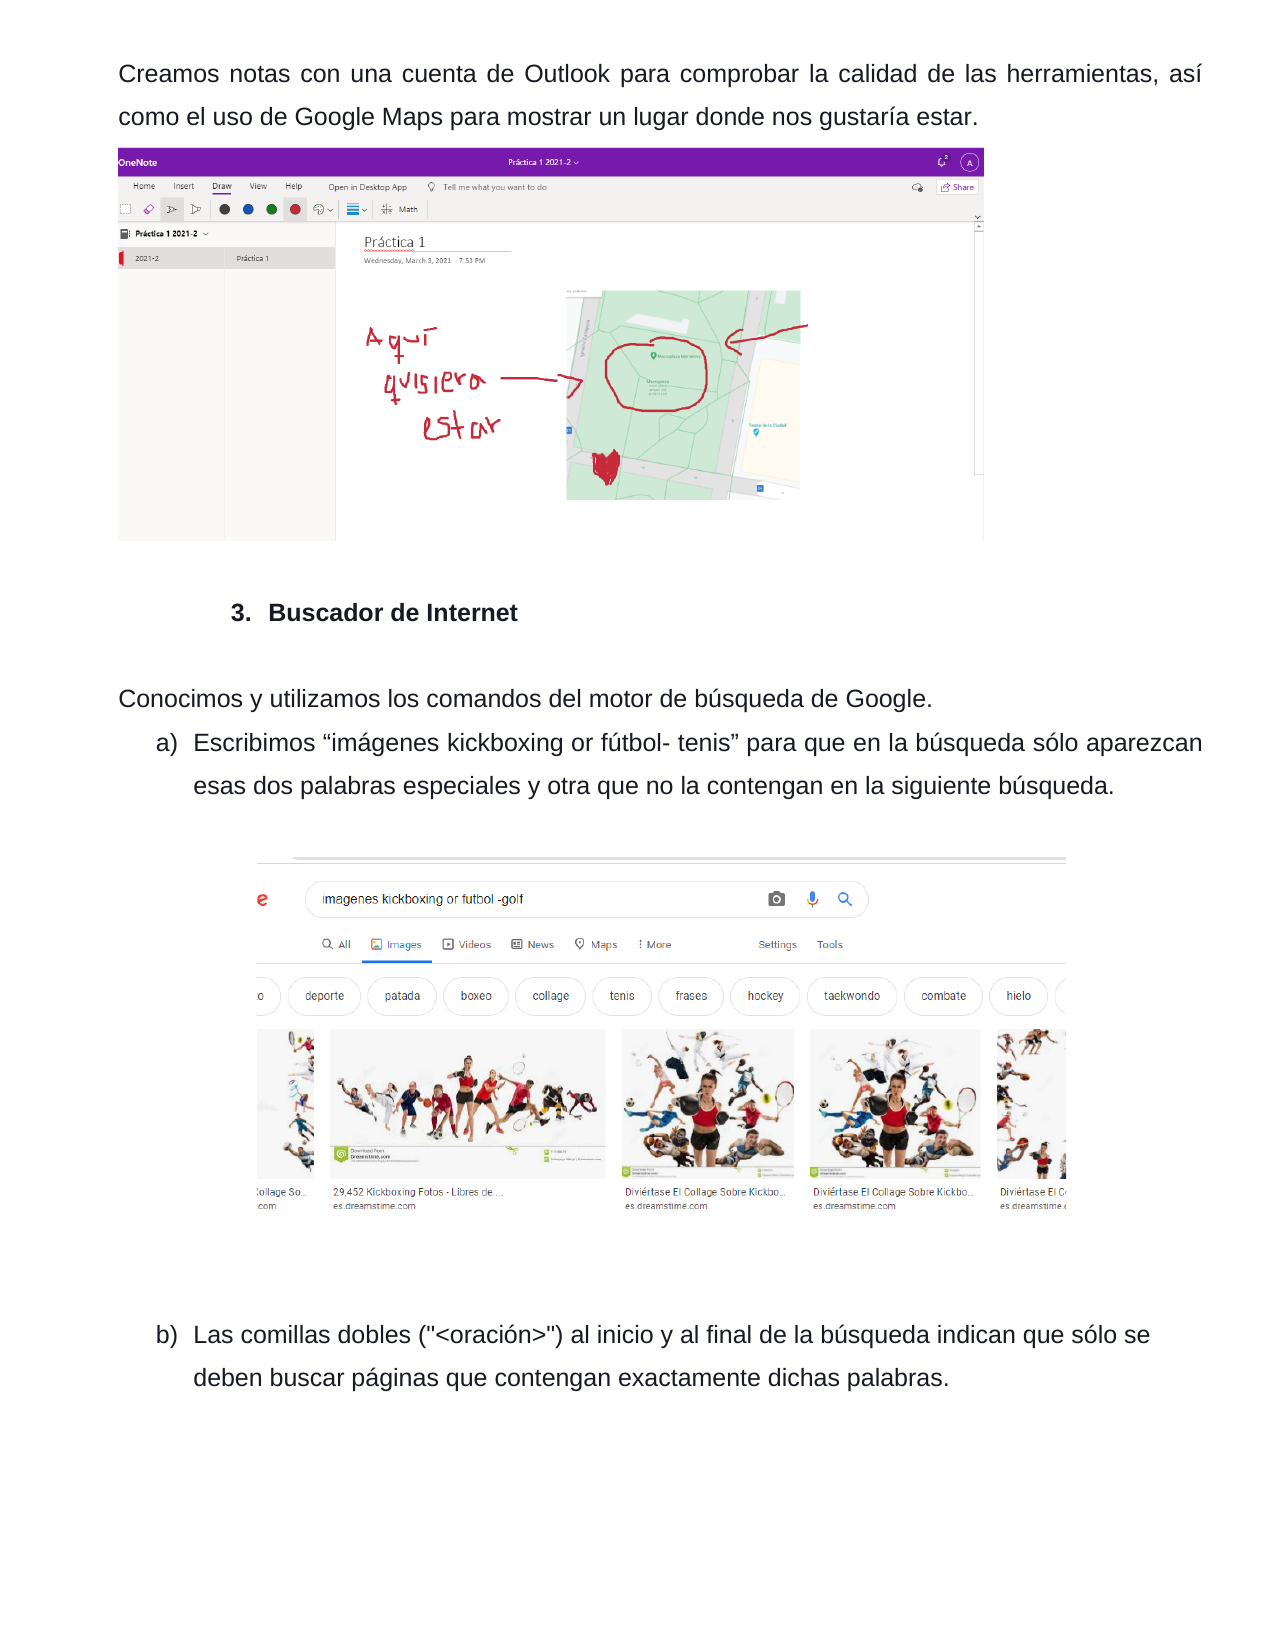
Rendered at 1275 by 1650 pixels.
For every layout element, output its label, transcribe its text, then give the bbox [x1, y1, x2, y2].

text Creamos notas con una cuenta de Outlook para comprobar la calidad de las herramientas, así como el uso de Google Maps para mostrar un lugar donde nos gustaría estar. [118, 59, 1205, 131]
list Las comillas dobles ("<oración>") al inicio y al final de la búsqueda indican que sólo se deben buscar páginas que contengan exactamente dichas palabras. [156, 1320, 1205, 1392]
list Escribimos “imágenes kickboxing or fútbol- tenis” para que en la búsqueda sólo aparezcan esas dos palabras especiales y otra que no la contengan en la siguiente búsqueda. [156, 728, 1205, 799]
list Buscador de Internet [231, 598, 1205, 627]
text Conocimos y utilizamos los comandos del motor de búsqueda de Google. [118, 684, 1205, 713]
